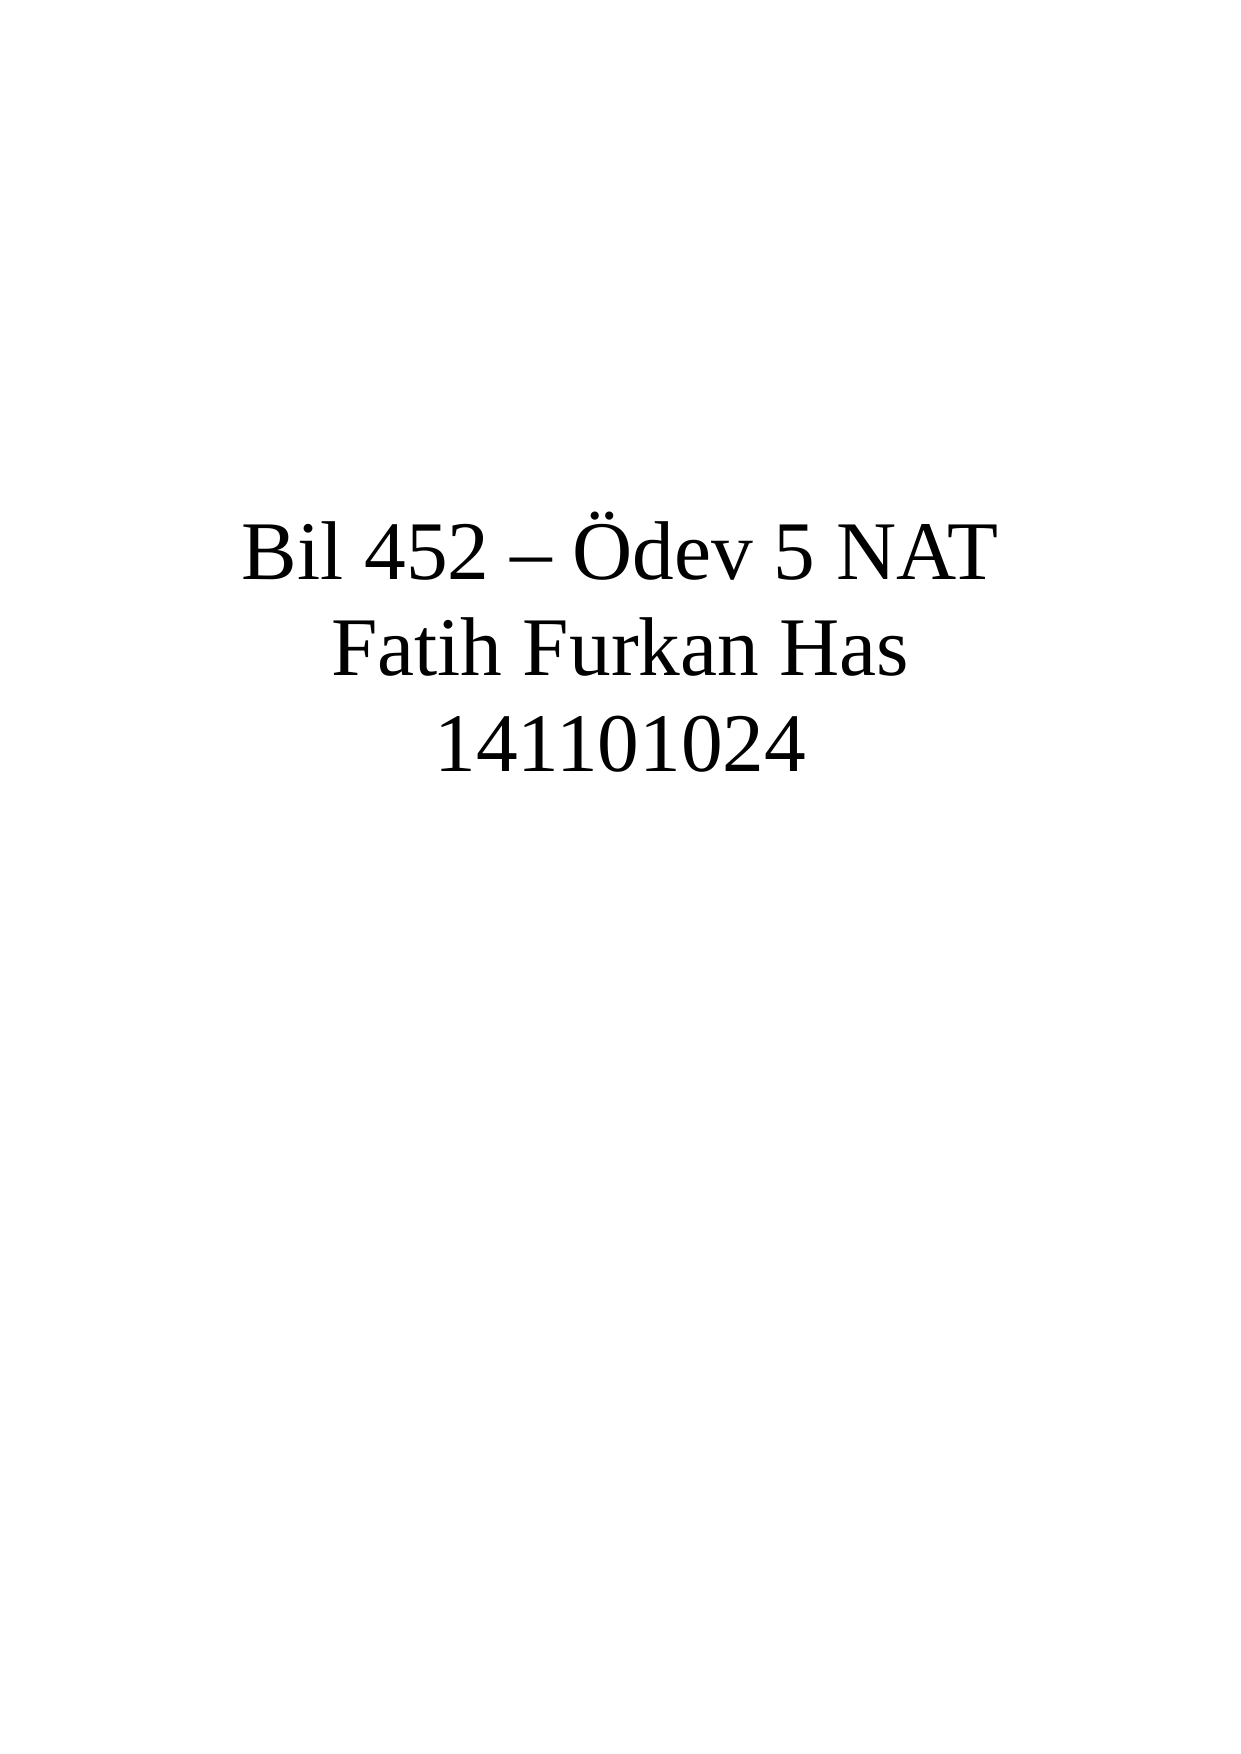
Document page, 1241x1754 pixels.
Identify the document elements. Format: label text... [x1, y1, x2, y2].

text 141101024 [118, 693, 1122, 789]
text Bil 452 – Ödev 5 NAT [118, 501, 1122, 597]
text Fatih Furkan Has [118, 597, 1122, 693]
